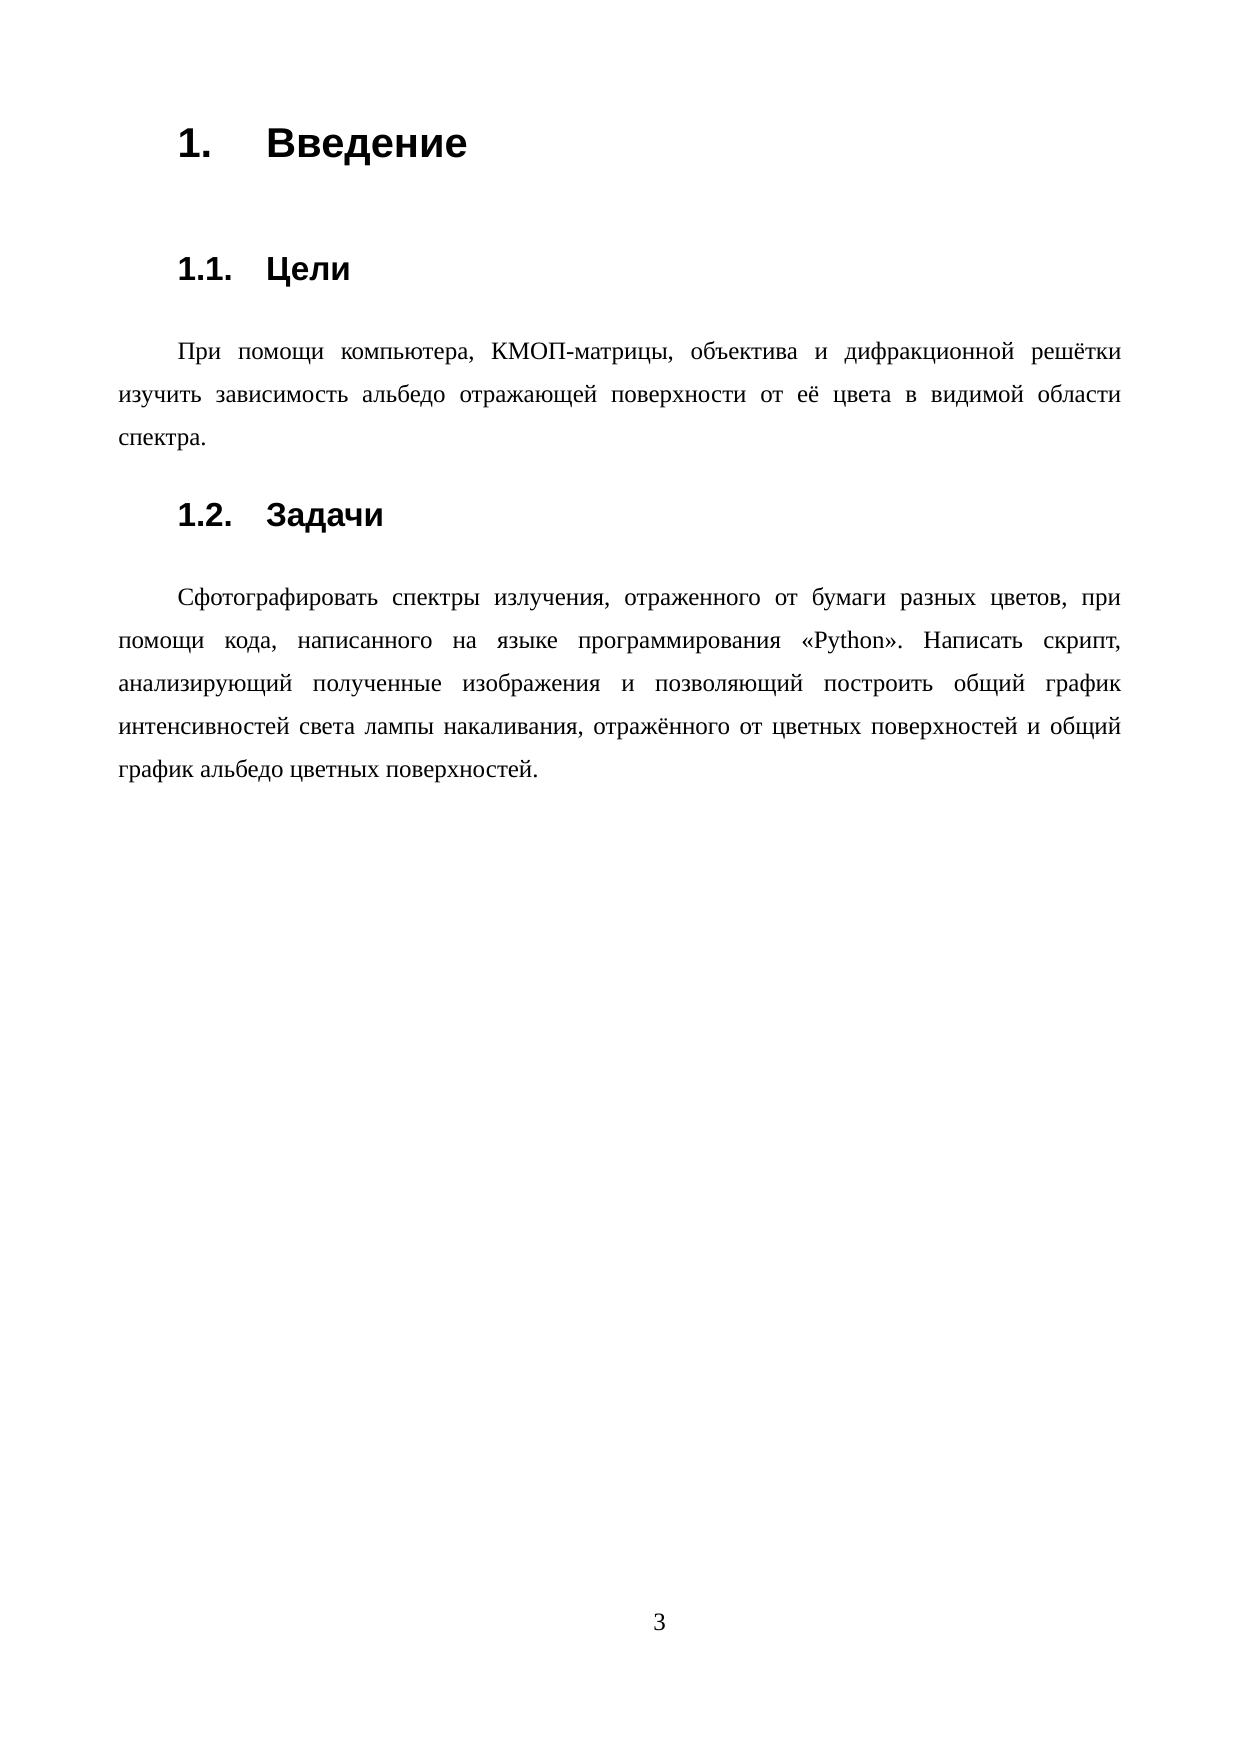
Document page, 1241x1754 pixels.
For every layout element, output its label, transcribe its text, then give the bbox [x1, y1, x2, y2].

text При помощи компьютера, КМОП-матрицы, объектива и дифракционной решётки изучить зависимость альбедо отражающей поверхности от её цвета в видимой области спектра. [118, 336, 1122, 451]
subtitle Введение [118, 118, 1122, 166]
subtitle Цели [118, 249, 1122, 287]
text Сфотографировать спектры излучения, отраженного от бумаги разных цветов, при помощи кода, написанного на языке программирования «Python». Написать скрипт, анализирующий полученные изображения и позволяющий построить общий график интенсивностей света лампы накаливания, отражённого от цветных поверхностей и общий график альбедо цветных поверхностей. [118, 582, 1122, 783]
subtitle Задачи [118, 495, 1122, 533]
